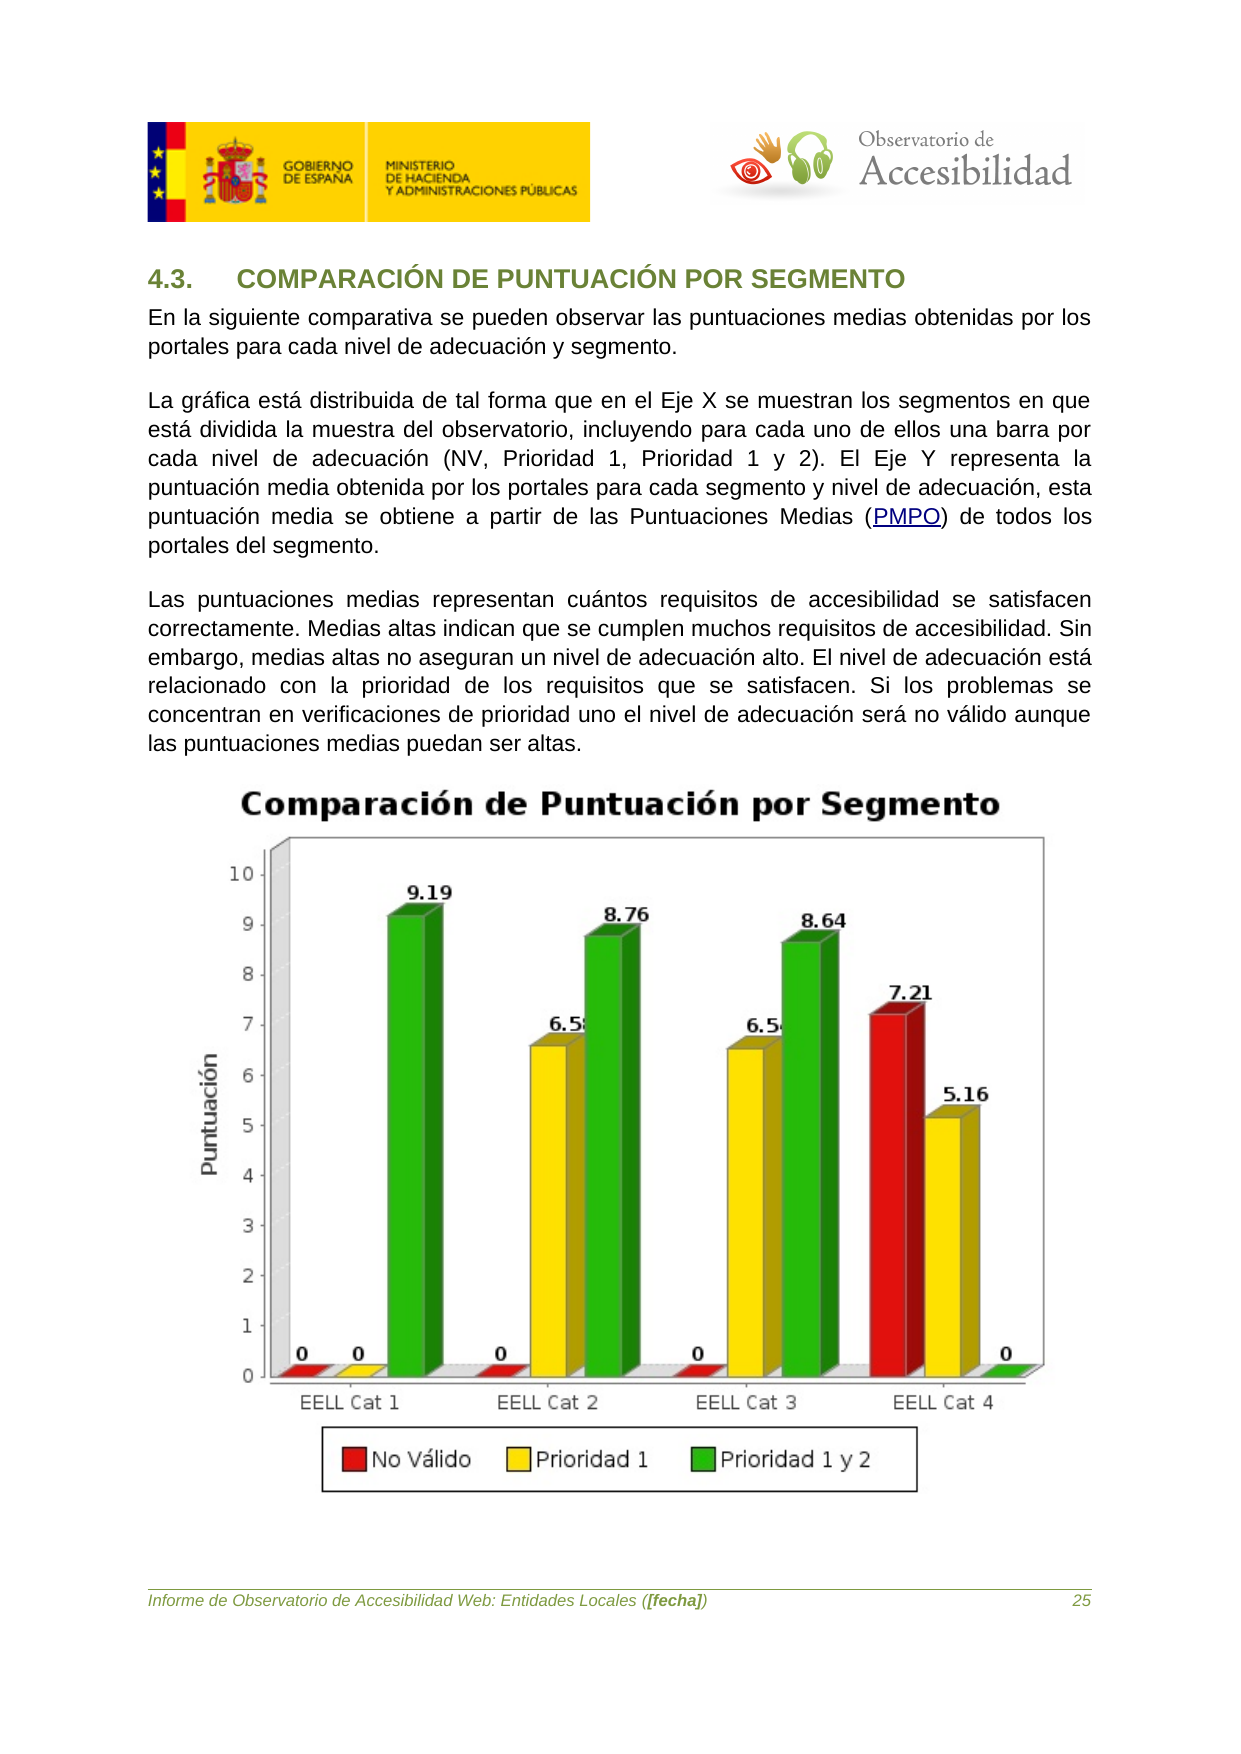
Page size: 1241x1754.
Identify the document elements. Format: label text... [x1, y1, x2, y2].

text Las puntuaciones medias representan cuántos requisitos de accesibilidad se satisfacen correctamente. Medias altas indican que se cumplen muchos requisitos de accesibilidad. Sin embargo, medias altas no aseguran un nivel de adecuación alto. El nivel de adecuación está relacionado con la prioridad de los requisitos que se satisfacen. Si los problemas se concentran en verificaciones de prioridad uno el nivel de adecuación será no válido aunque las puntuaciones medias puedan ser altas. [148, 586, 1092, 757]
picture [710, 122, 1086, 205]
picture [178, 784, 1062, 1494]
text En la siguiente comparativa se pueden observar las puntuaciones medias obtenidas por los portales para cada nivel de adecuación y segmento. [148, 304, 1092, 359]
text La gráfica está distribuida de tal forma que en el Eje X se muestran los segmentos en que está dividida la muestra del observatorio, incluyendo para cada uno de ellos una barra por cada nivel de adecuación (NV, Prioridad 1, Prioridad 1 y 2). El Eje Y representa la puntuación media obtenida por los portales para cada segmento y nivel de adecuación, esta puntuación media se obtiene a partir de las Puntuaciones Medias (PMPO) de todos los portales del segmento. [148, 387, 1092, 558]
picture [147, 122, 591, 222]
subtitle Comparación de puntuación por segmento [148, 263, 1092, 294]
